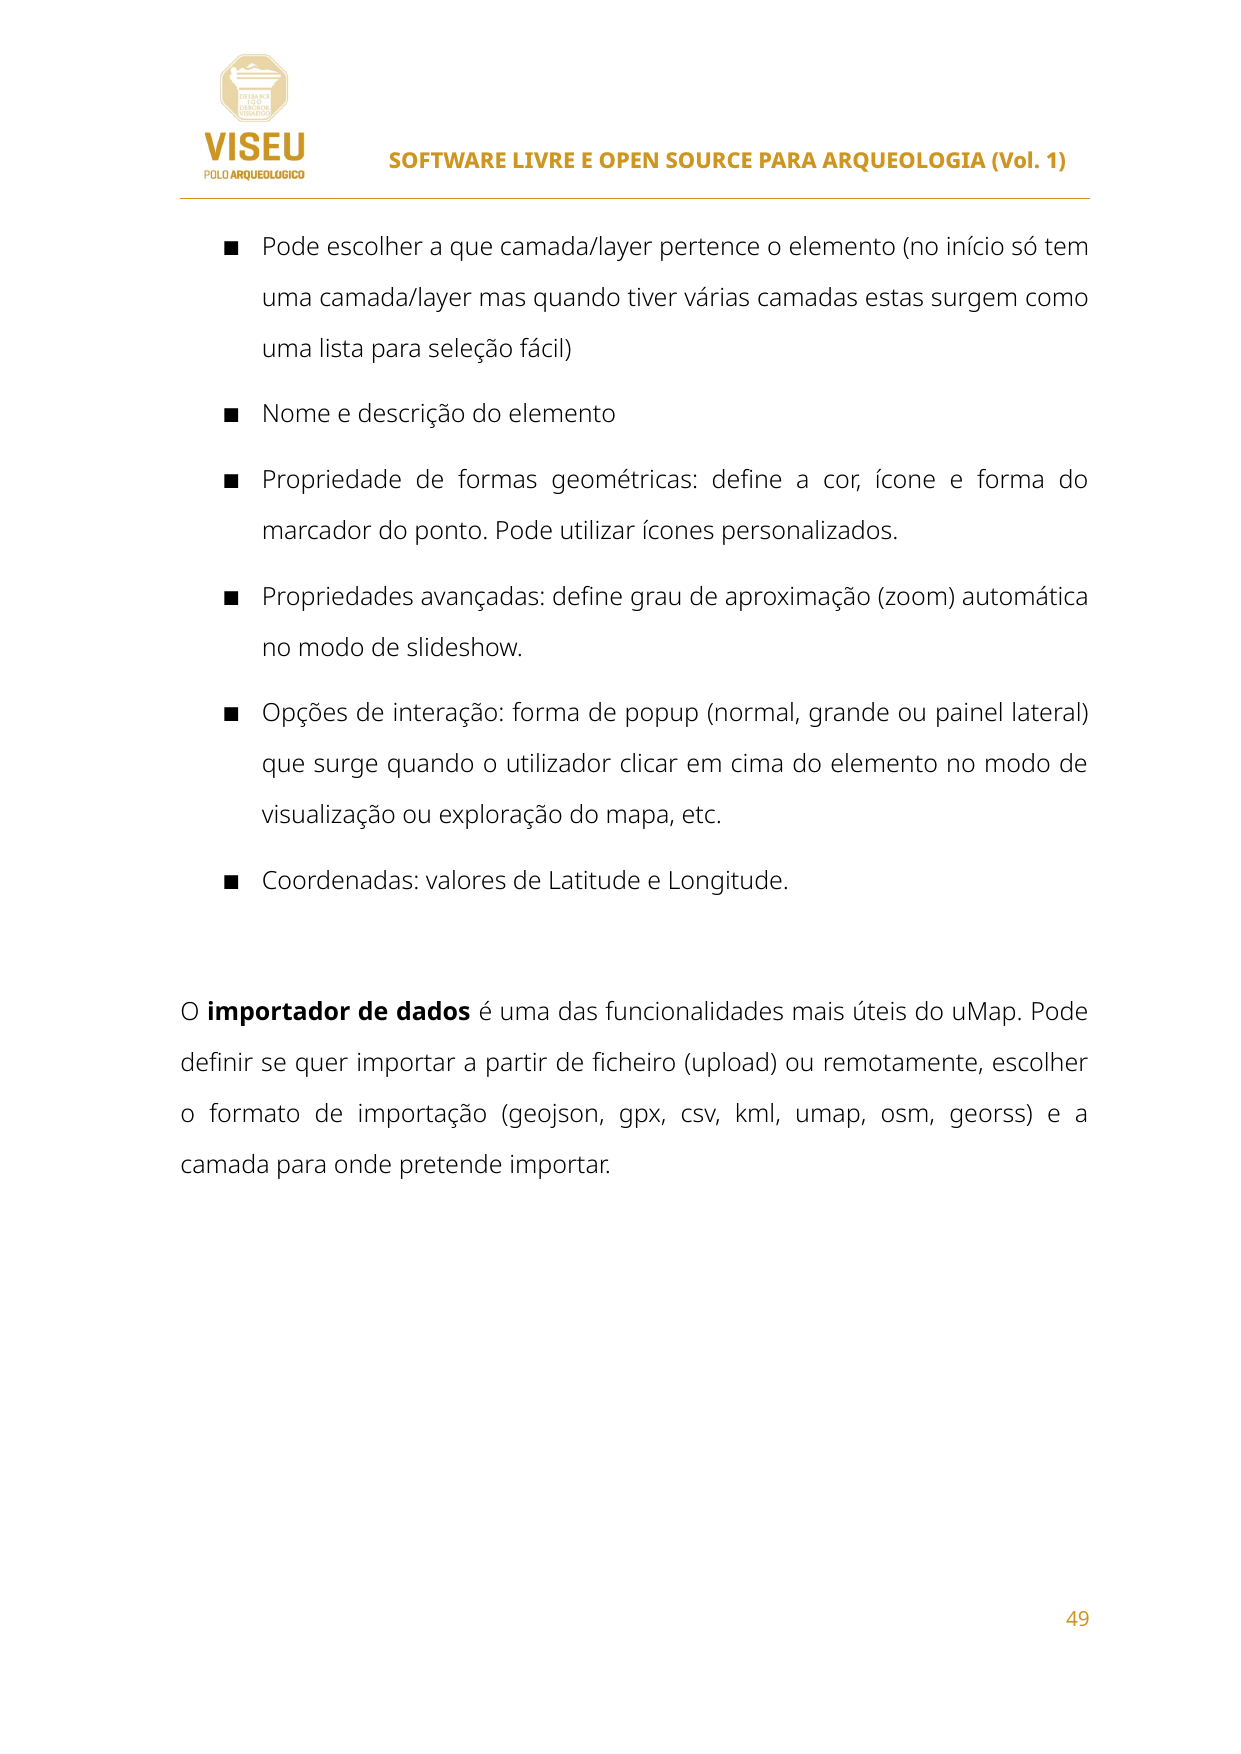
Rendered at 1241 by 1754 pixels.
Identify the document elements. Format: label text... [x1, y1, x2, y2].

list Propriedade de formas geométricas: define a cor, ícone e forma do marcador do ponto. Pode utilizar ícones personalizados. [224, 461, 1090, 547]
list Nome e descrição do elemento [224, 396, 1090, 430]
text O importador de dados é uma das funcionalidades mais úteis do uMap. Pode definir se quer importar a partir de ficheiro (upload) ou remotamente, escolher o formato de importação (geojson, gpx, csv, kml, umap, osm, georss) e a camada para onde pretende importar. [180, 994, 1090, 1181]
list Propriedades avançadas: define grau de aproximação (zoom) automática no modo de slideshow. [224, 578, 1090, 663]
list Pode escolher a que camada/layer pertence o elemento (no início só tem uma camada/layer mas quando tiver várias camadas estas surgem como uma lista para seleção fácil) [224, 228, 1090, 364]
list Coordenadas: valores de Latitude e Longitude. [224, 862, 1090, 897]
list Opções de interação: forma de popup (normal, grande ou painel lateral) que surge quando o utilizador clicar em cima do elemento no modo de visualização ou exploração do mapa, etc. [224, 695, 1090, 831]
